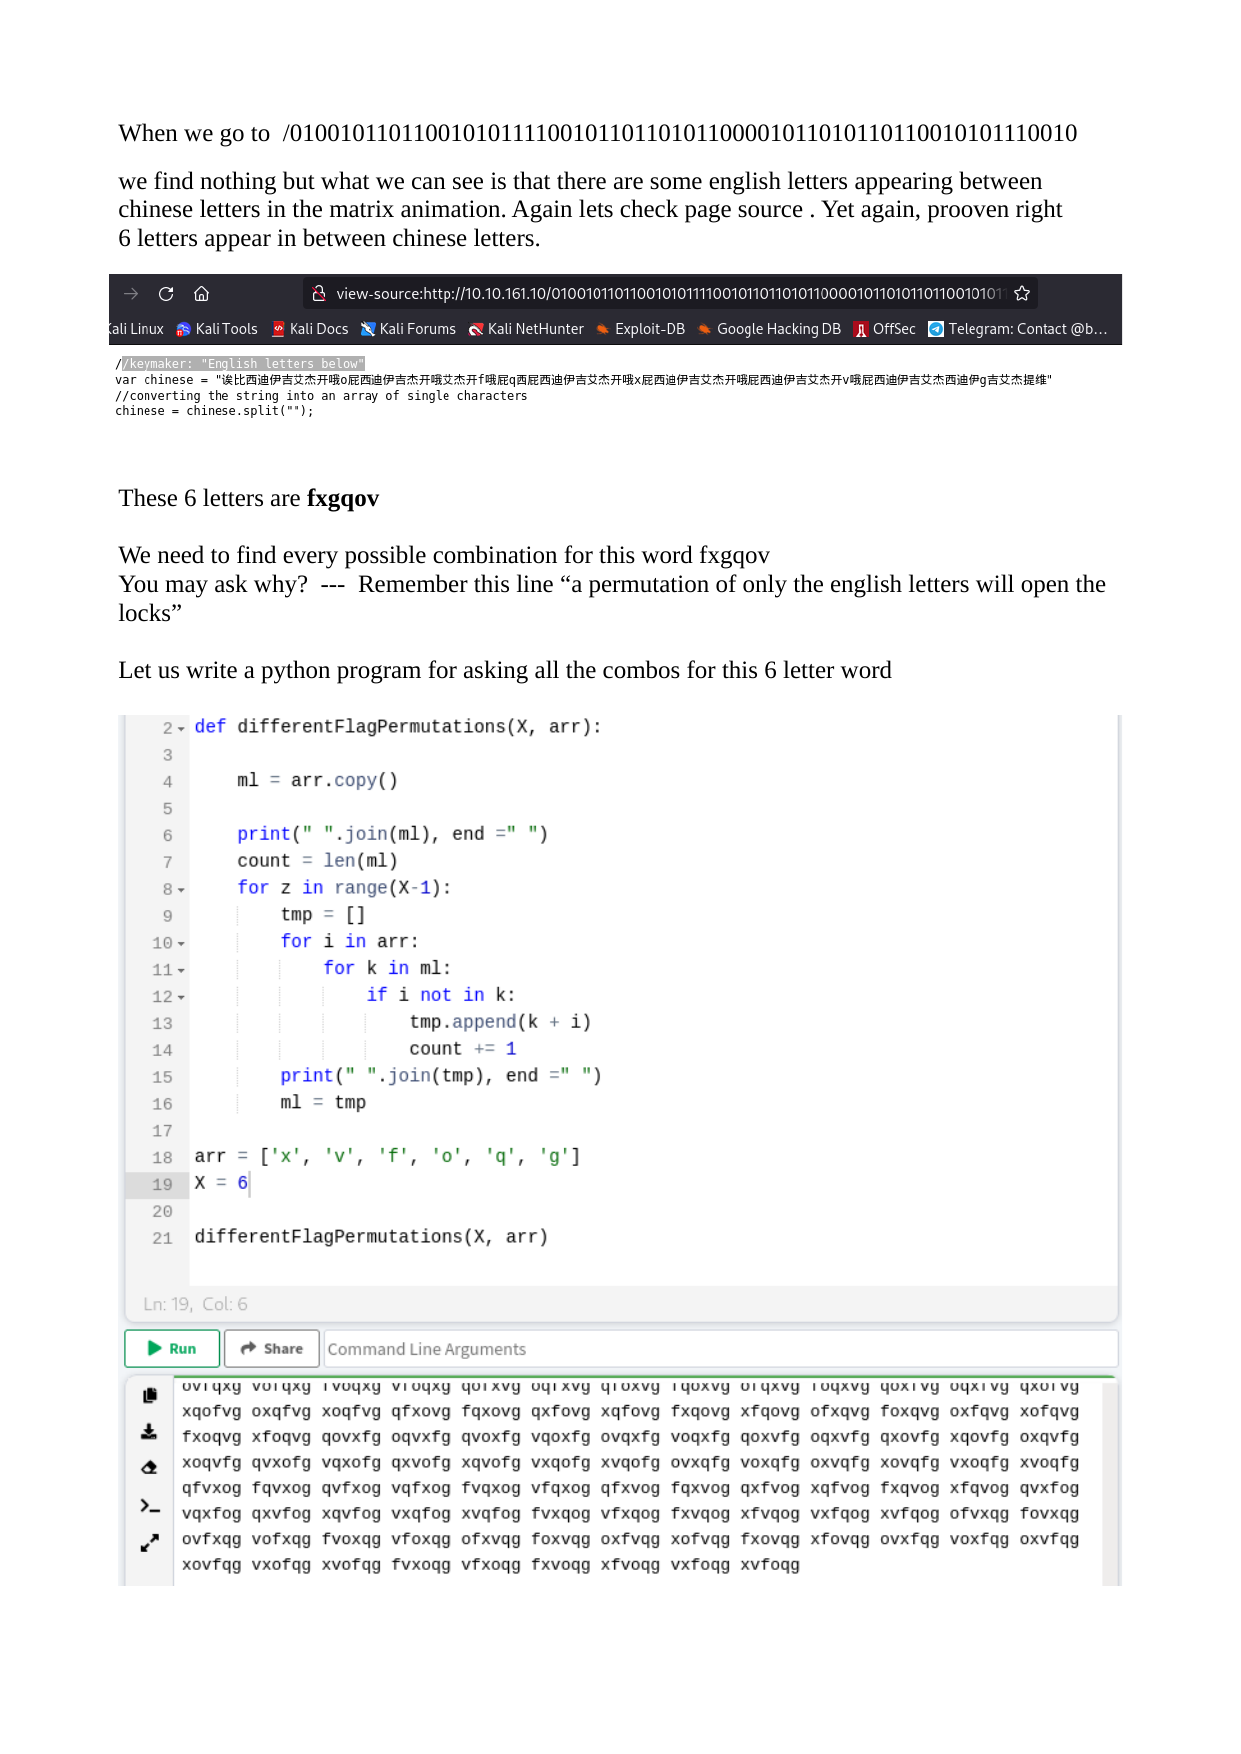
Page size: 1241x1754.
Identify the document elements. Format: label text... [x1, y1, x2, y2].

text You may ask why? --- Remember this line “a permutation of only the english letters will open the locks” [118, 569, 1122, 627]
text we find nothing but what we can see is that there are some english letters appearing between chinese letters in the matrix animation. Again lets check page source . Yet again, prooven right [118, 166, 1122, 223]
text When we go to /0100101101100101011110010110110101100001011010110110010101110010 [118, 118, 1122, 147]
text 6 letters appear in between chinese letters. [118, 223, 1122, 252]
text We need to find every possible combination for this word fxgqov [118, 541, 1122, 569]
text Let us write a python program for asking all the combos for this 6 letter word [118, 656, 1122, 684]
text These 6 letters are fxgqov [118, 483, 1122, 512]
picture [118, 715, 1123, 1586]
